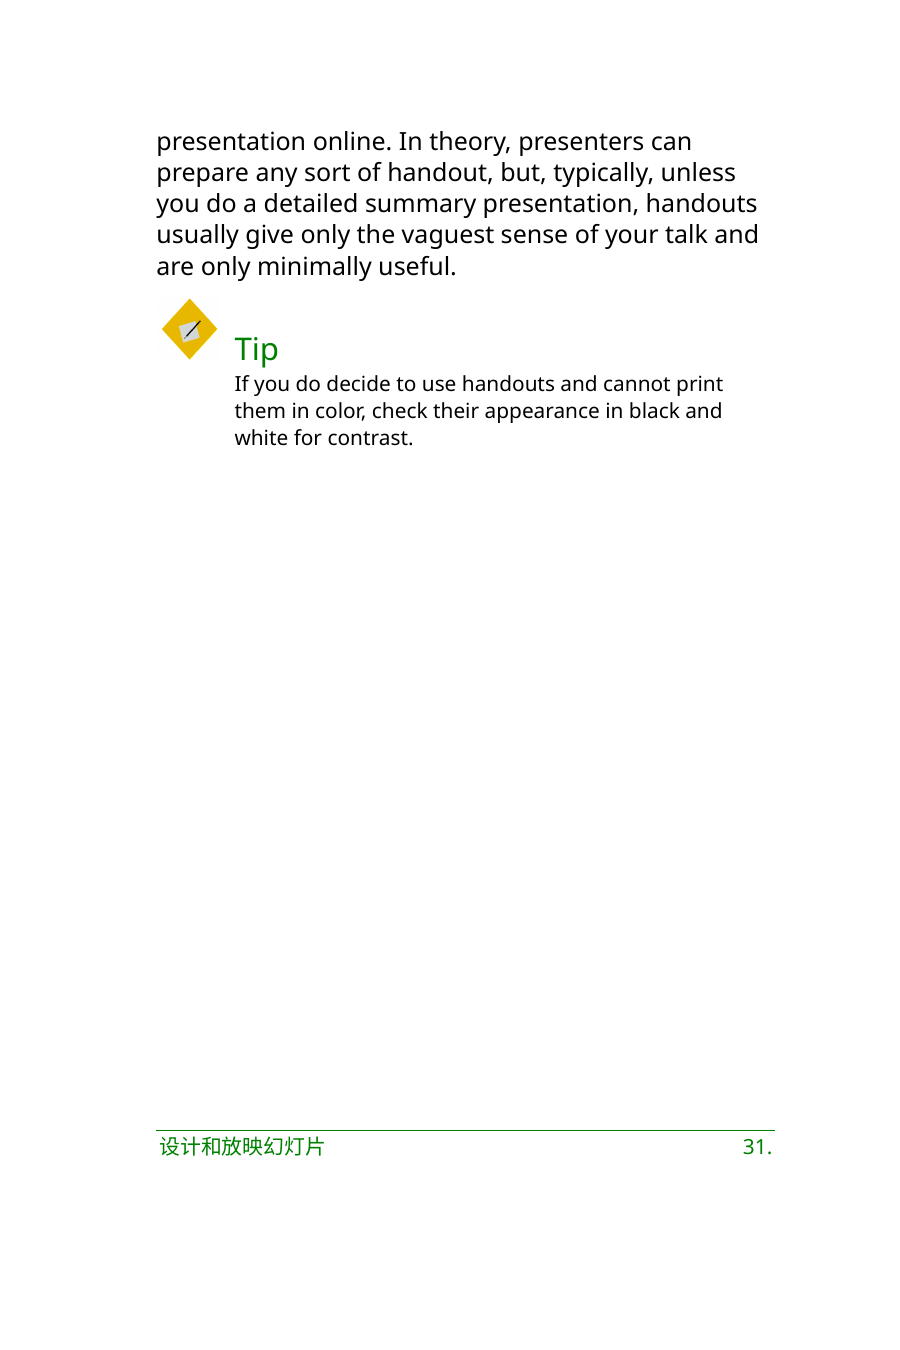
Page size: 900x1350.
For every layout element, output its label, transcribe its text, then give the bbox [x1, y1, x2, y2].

text If you do decide to use handouts and cannot print them in color, check their appearance in black and white for contrast. [234, 369, 775, 451]
text presentation online. In theory, presenters can prepare any sort of handout, but, typically, unless you do a detailed summary presentation, handouts usually give only the vaguest sense of your talk and are only minimally useful. [156, 125, 775, 281]
list Tip [156, 297, 775, 369]
picture [157, 297, 220, 361]
